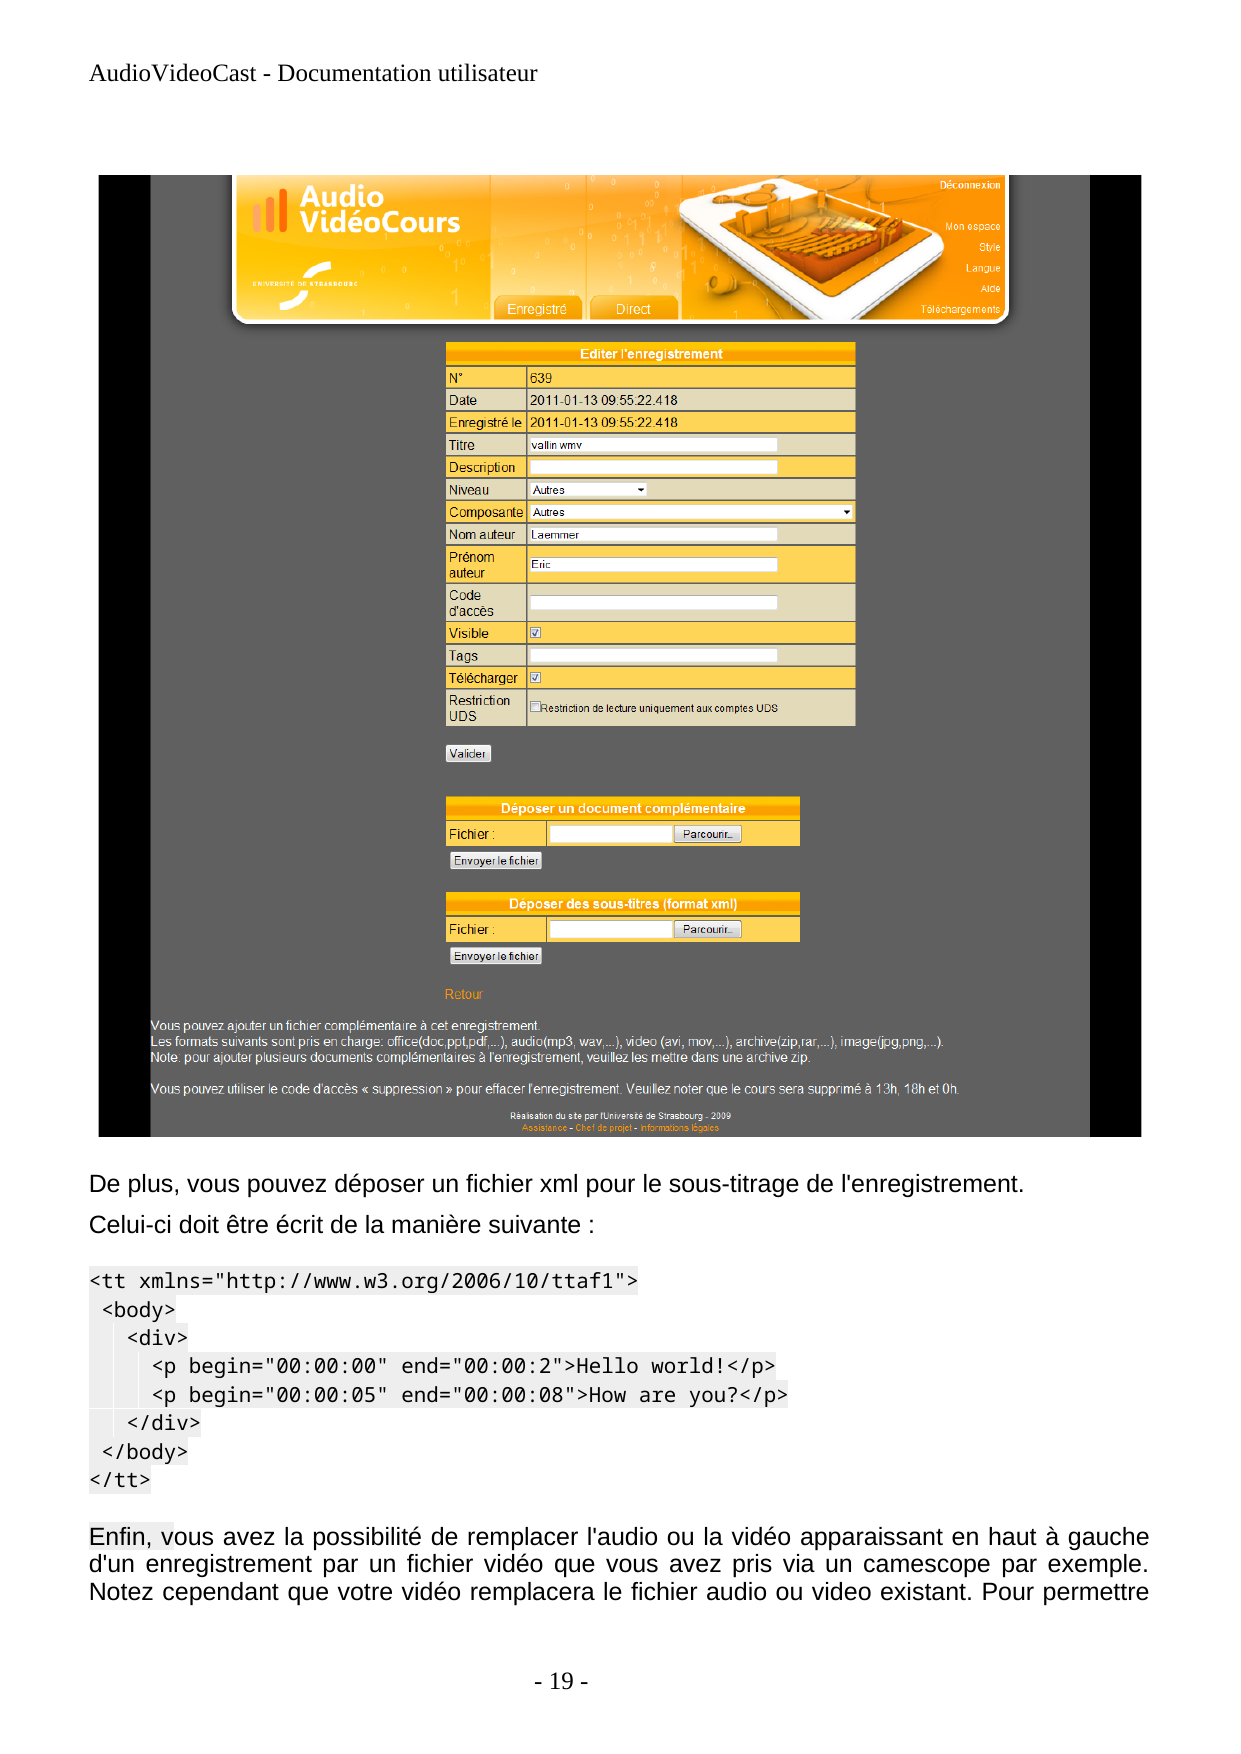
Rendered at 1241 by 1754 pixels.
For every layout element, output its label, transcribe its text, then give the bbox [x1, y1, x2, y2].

text Celui-ci doit être écrit de la manière suivante : [88, 1211, 1152, 1239]
text <p begin="00:00:00" end="00:00:2">Hello world!</p> [88, 1352, 1152, 1380]
text </div> [88, 1408, 1152, 1437]
text </body> [88, 1437, 1152, 1465]
text Enfin, vous avez la possibilité de remplacer l'audio ou la vidéo apparaissant en haut à gauche d'un enregistrement par un fichier vidéo que vous avez pris via un camescope par exemple. Notez cependant que votre vidéo remplacera le fichier audio ou video existant. Pour permettre [88, 1522, 1152, 1606]
text <tt xmlns="http://www.w3.org/2006/10/ttaf1"> [88, 1266, 1152, 1295]
text De plus, vous pouvez déposer un fichier xml pour le sous-titrage de l'enregistrement. [88, 1170, 1152, 1198]
text <body> [88, 1295, 1152, 1323]
text <p begin="00:00:05" end="00:00:08">How are you?</p> [88, 1380, 1152, 1408]
text <div> [88, 1323, 1152, 1352]
picture [98, 175, 1142, 1137]
text </tt> [88, 1465, 1152, 1494]
